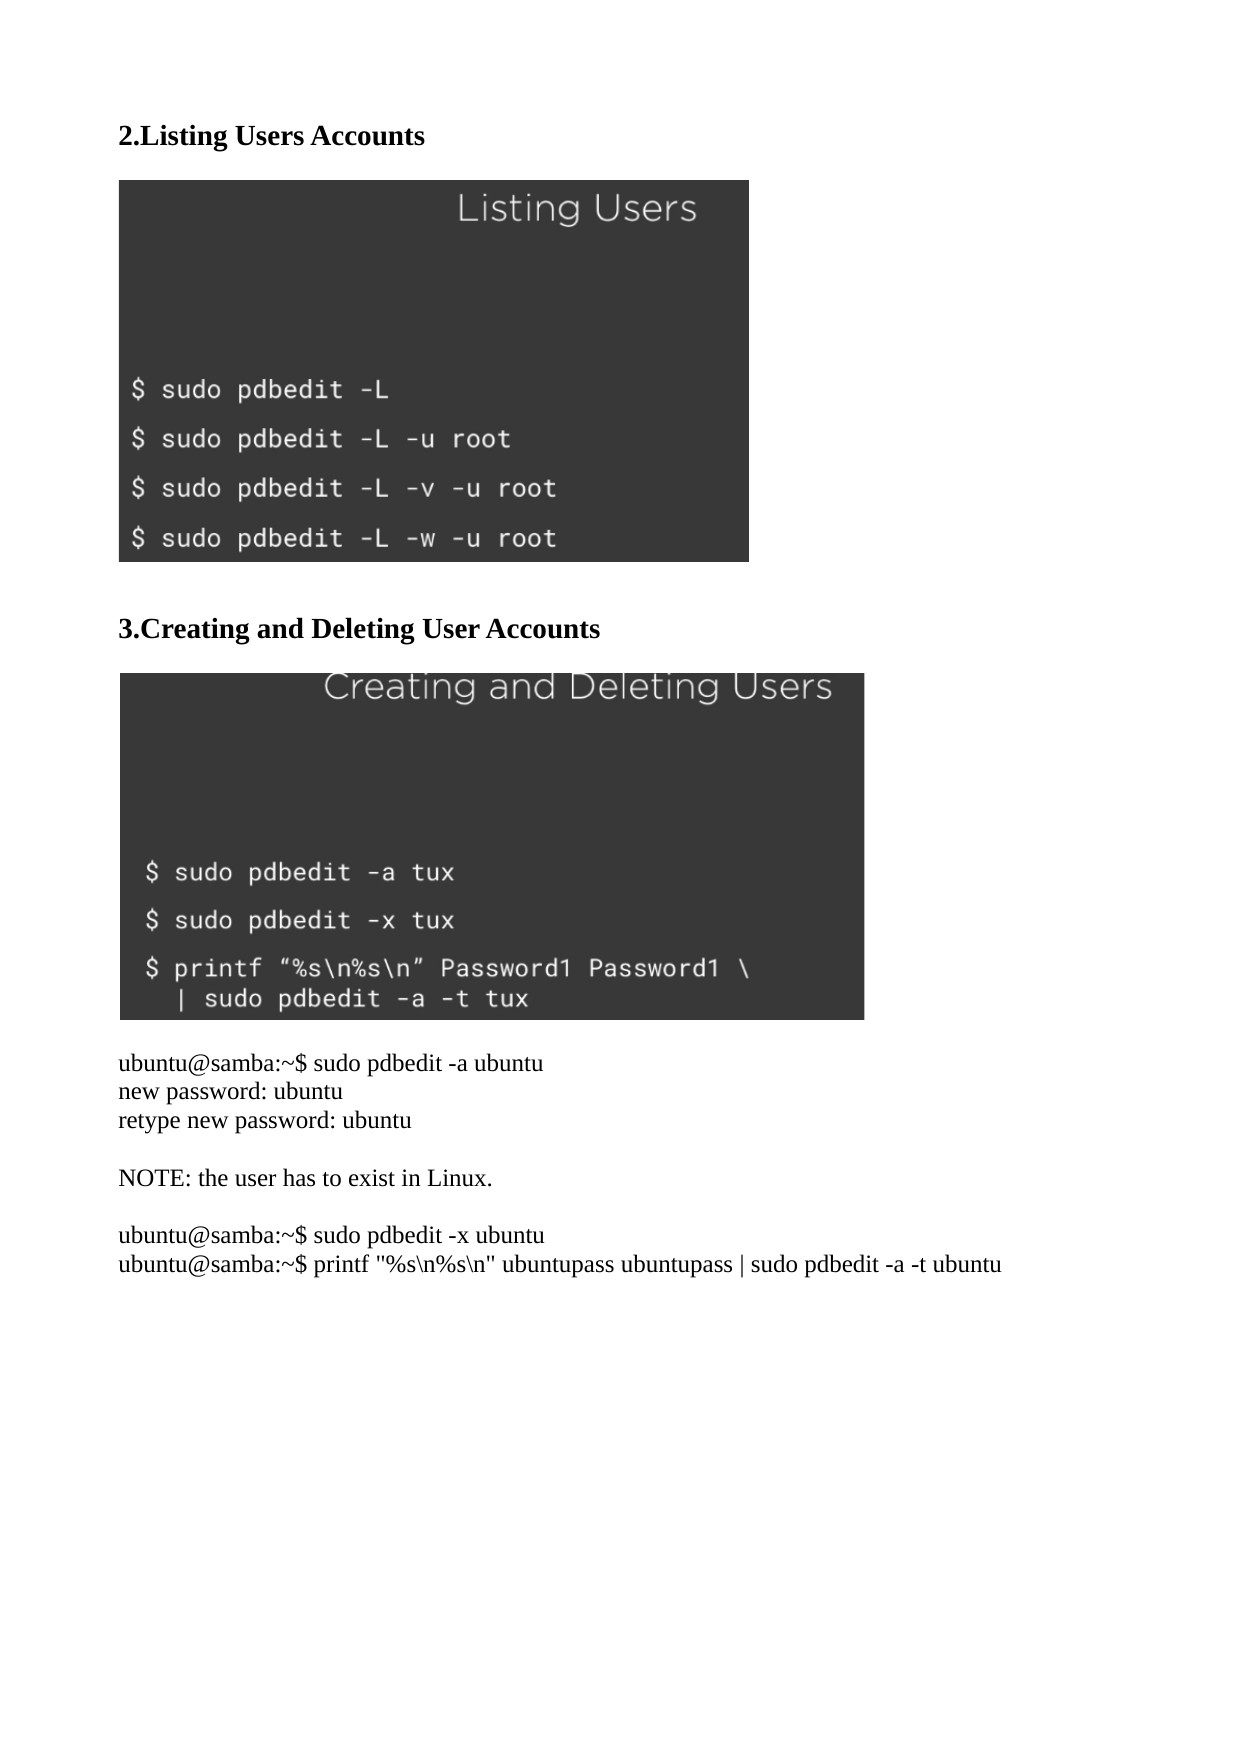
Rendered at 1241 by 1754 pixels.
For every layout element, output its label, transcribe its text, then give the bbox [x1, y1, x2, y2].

text NOTE: the user has to exist in Linux. [118, 1163, 1122, 1191]
text 2.Listing Users Accounts [118, 118, 1122, 152]
text ubuntu@samba:~$ sudo pdbedit -x ubuntu [118, 1220, 1122, 1249]
picture [118, 180, 749, 562]
picture [120, 673, 865, 1020]
text ubuntu@samba:~$ sudo pdbedit -a ubuntu [118, 1048, 1122, 1076]
text ubuntu@samba:~$ printf "%s\n%s\n" ubuntupass ubuntupass | sudo pdbedit -a -t ubuntu [118, 1249, 1122, 1278]
text retype new password: ubuntu [118, 1105, 1122, 1134]
text new password: ubuntu [118, 1076, 1122, 1105]
text 3.Creating and Deleting User Accounts [118, 612, 1122, 645]
